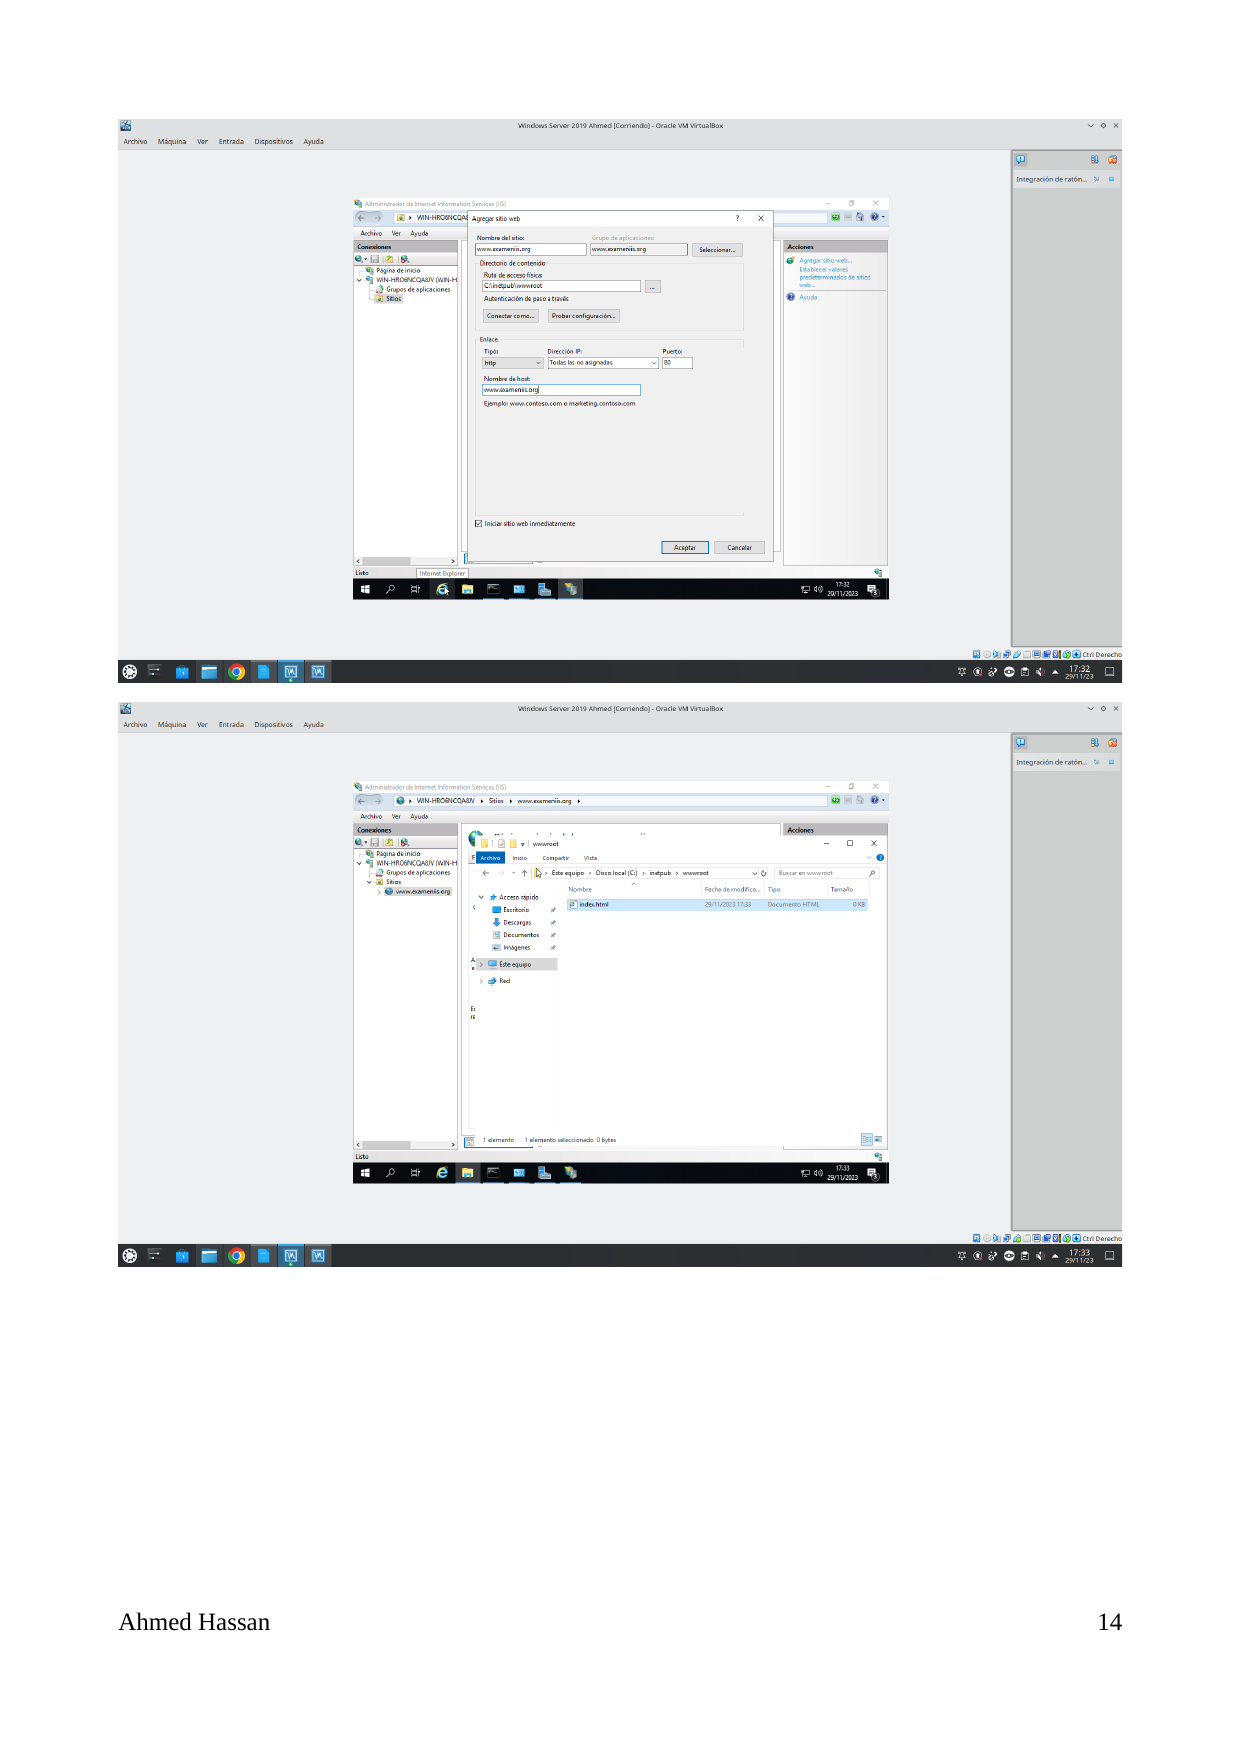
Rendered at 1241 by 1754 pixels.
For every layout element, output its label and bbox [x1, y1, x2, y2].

picture [118, 118, 1123, 683]
picture [118, 701, 1123, 1267]
